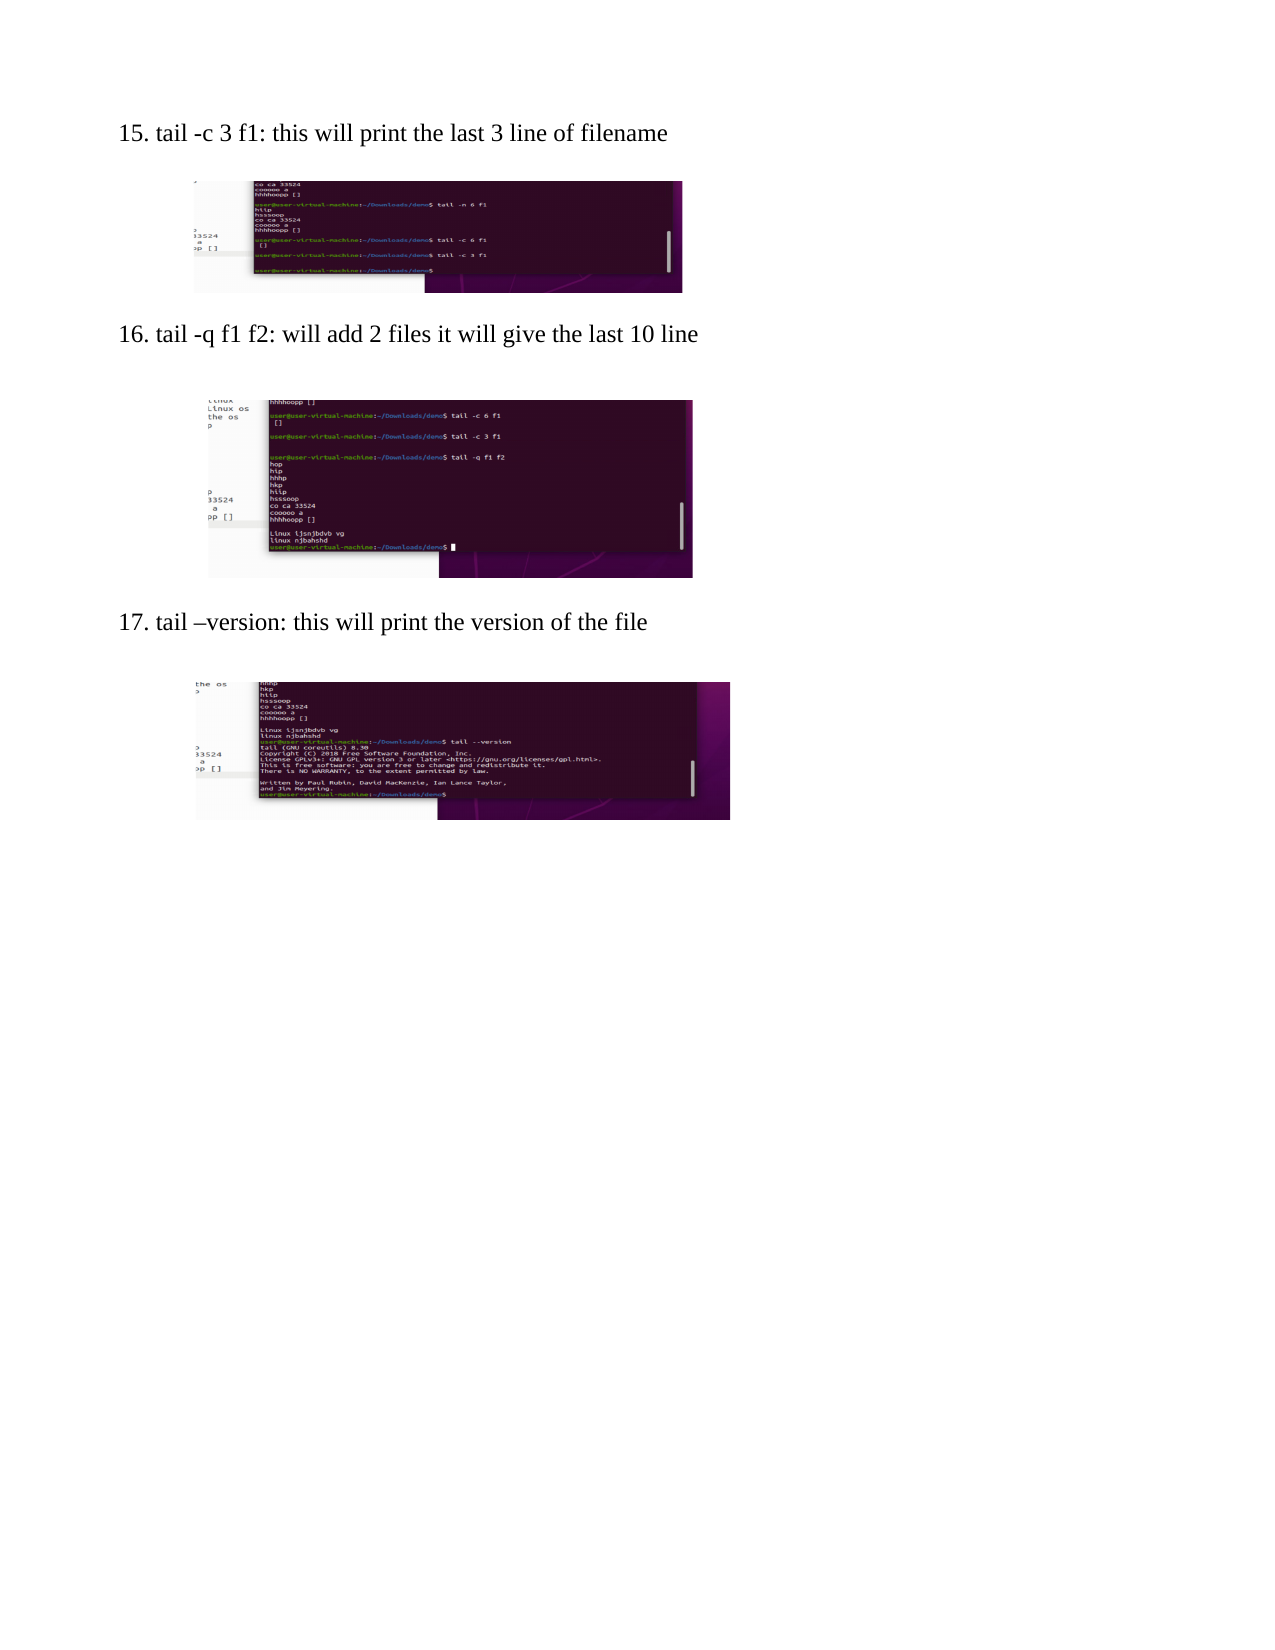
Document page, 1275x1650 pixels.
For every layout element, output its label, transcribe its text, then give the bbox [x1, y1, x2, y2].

picture [193, 181, 683, 293]
picture [208, 400, 693, 578]
text 17. tail –version: this will print the version of the file [118, 607, 1157, 636]
picture [195, 682, 731, 820]
text 16. tail -q f1 f2: will add 2 files it will give the last 10 line [118, 319, 1157, 348]
text 15. tail -c 3 f1: this will print the last 3 line of filename [118, 118, 1157, 147]
